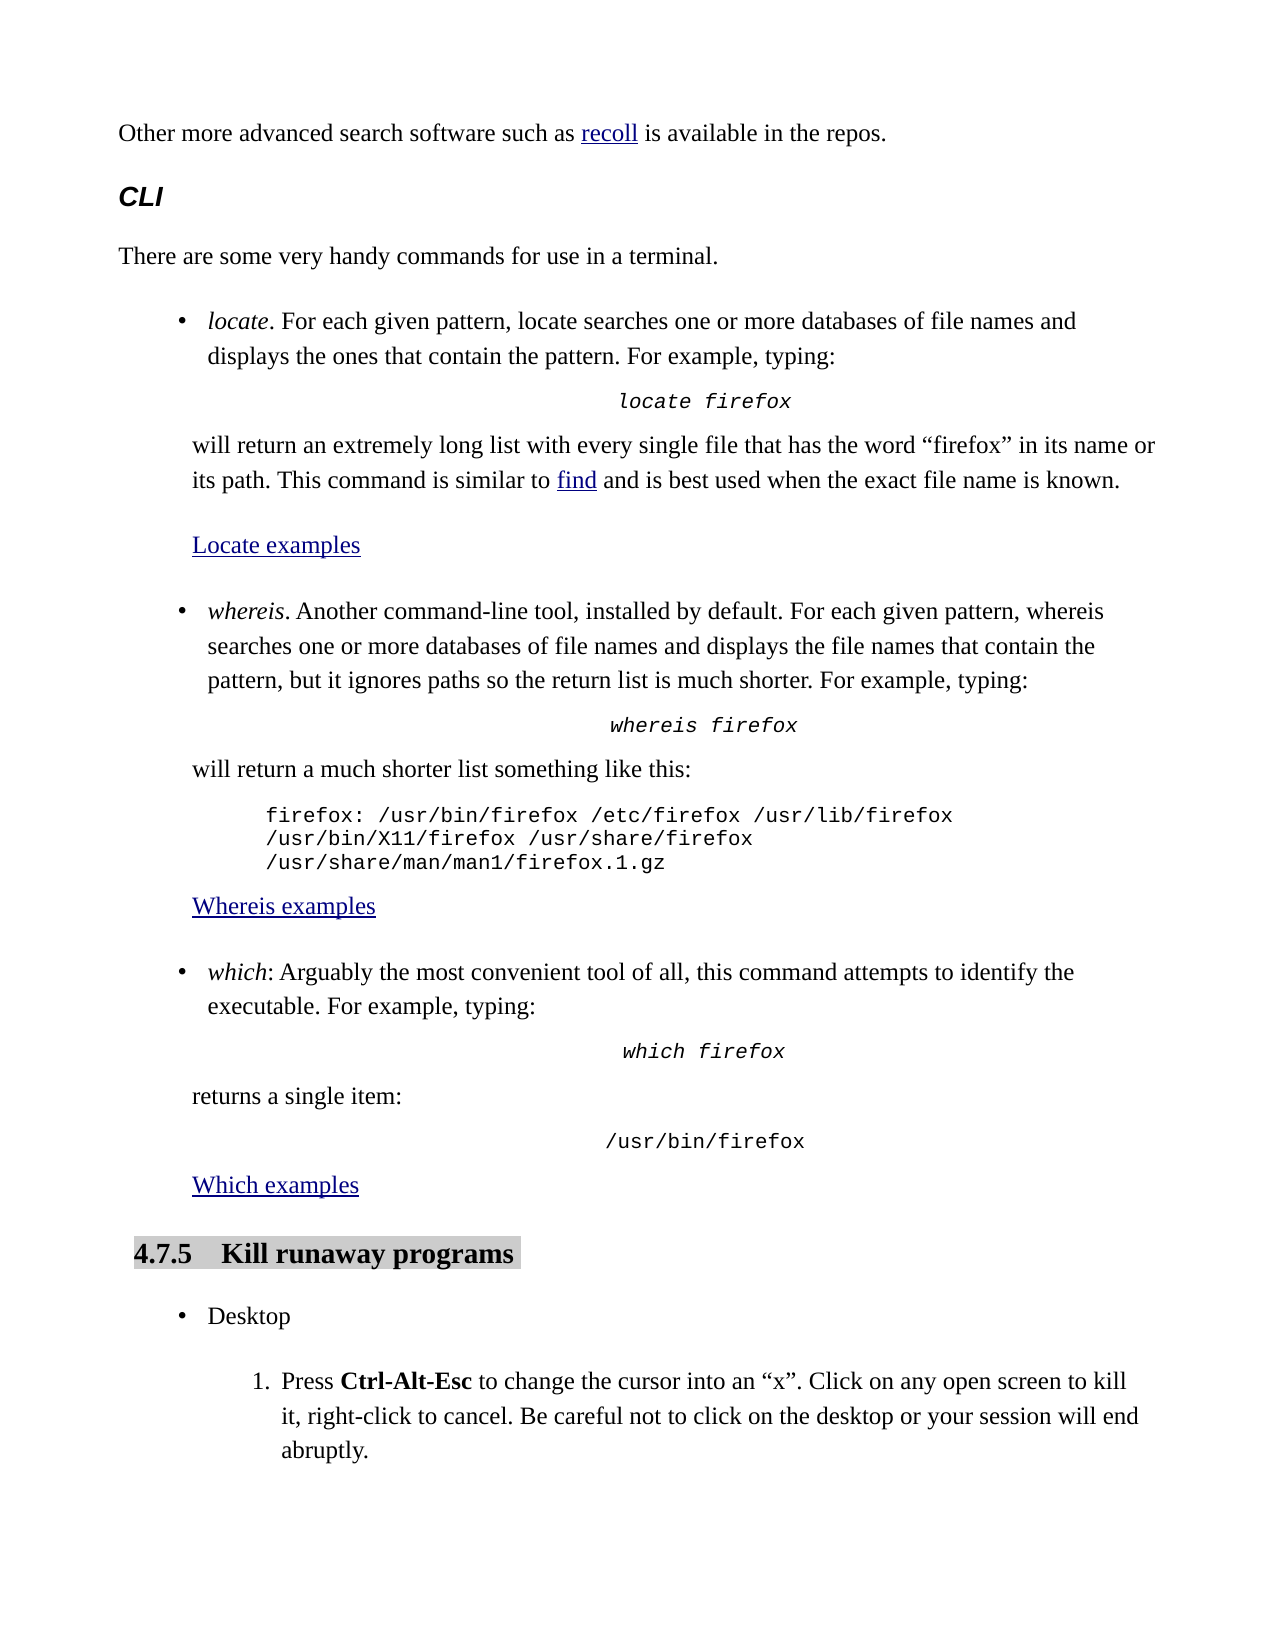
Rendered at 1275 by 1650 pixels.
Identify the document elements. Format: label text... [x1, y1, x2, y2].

list which firefox [236, 1042, 1157, 1065]
list whereis firefox [236, 715, 1157, 739]
subtitle 4.7.5 Kill runaway programs [521, 1236, 1141, 1269]
list locate. For each given pattern, locate searches one or more databases of file names and displays the ones that contain the pattern. For example, typing: [178, 306, 1141, 370]
list Desktop [178, 1301, 1141, 1329]
list returns a single item: [162, 1081, 1157, 1109]
list Press Ctrl-Alt-Esc to change the cursor into an “x”. Click on any open screen to kill it, right-click to cancel. Be careful not to click on the desktop or your session will end abruptly. [252, 1366, 1141, 1464]
list /usr/bin/firefox [236, 1131, 1157, 1154]
list Whereis examples [162, 891, 1157, 920]
list firefox: /usr/bin/firefox /etc/firefox /usr/lib/firefox [236, 805, 1157, 828]
list whereis. Another command-line tool, installed by default. For each given pattern, whereis searches one or more databases of file names and displays the file names that contain the pattern, but it ignores paths so the return list is much shorter. For example, typing: [178, 596, 1141, 694]
list which: Arguably the most convenient tool of all, this command attempts to identify the executable. For example, typing: [178, 957, 1141, 1020]
list Locate examples [162, 531, 1157, 559]
list will return a much shorter list something like this: [162, 754, 1157, 783]
subtitle CLI [118, 181, 1157, 213]
list locate firefox [236, 391, 1157, 415]
list Which examples [162, 1170, 1157, 1199]
list will return an extremely long list with every single file that has the word “firefox” in its name or its path. This command is similar to find and is best used when the exact file name is known. [162, 430, 1157, 493]
list /usr/bin/X11/firefox /usr/share/firefox /usr/share/man/man1/firefox.1.gz [236, 828, 1157, 876]
text There are some very handy commands for use in a terminal. [118, 241, 1157, 269]
text Other more advanced search software such as recoll is available in the repos. [118, 118, 1157, 147]
